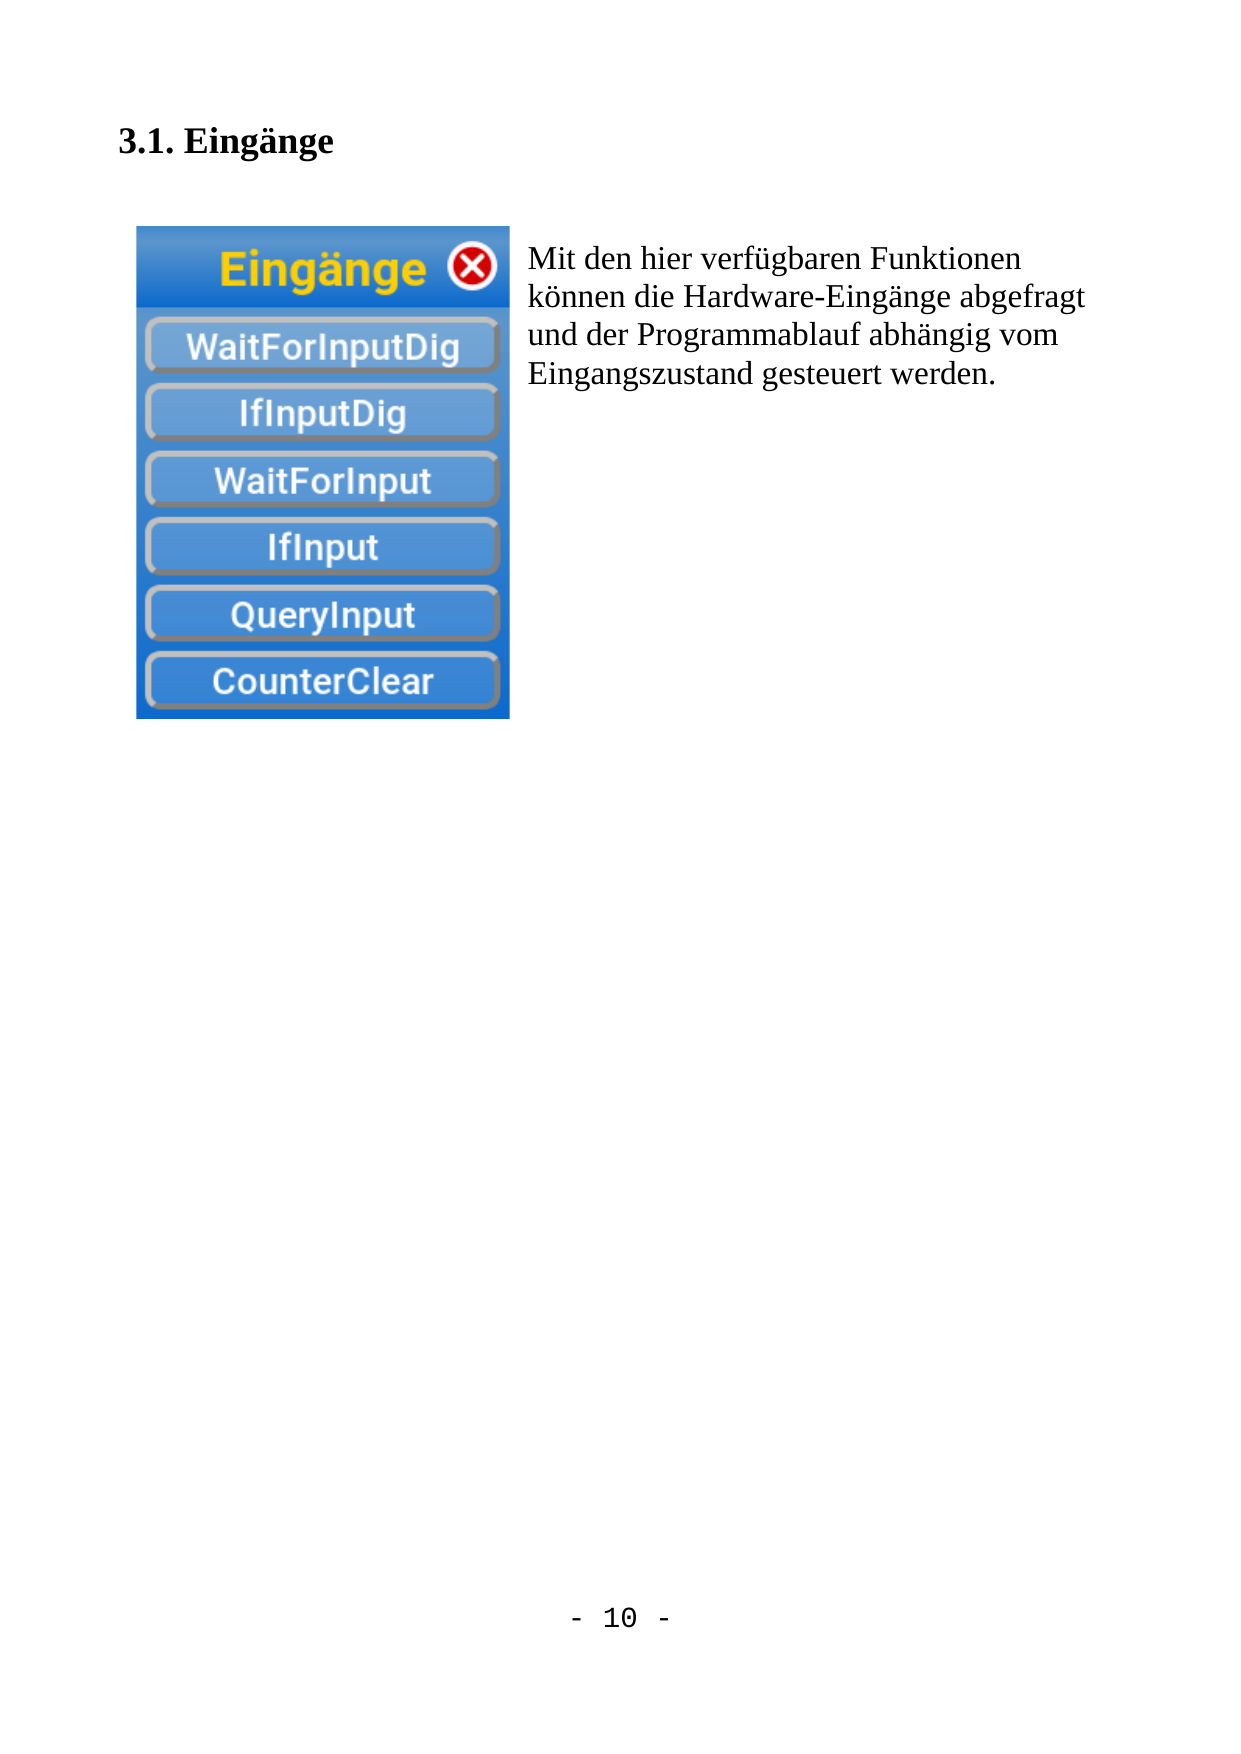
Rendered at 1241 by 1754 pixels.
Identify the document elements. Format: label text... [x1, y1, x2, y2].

picture [136, 226, 510, 719]
text 3.1. Eingänge [118, 118, 1122, 161]
text Mit den hier verfügbaren Funktionen können die Hardware-Eingänge abgefragt und der Programmablauf abhängig vom Eingangszustand gesteuert werden. [510, 238, 1122, 391]
